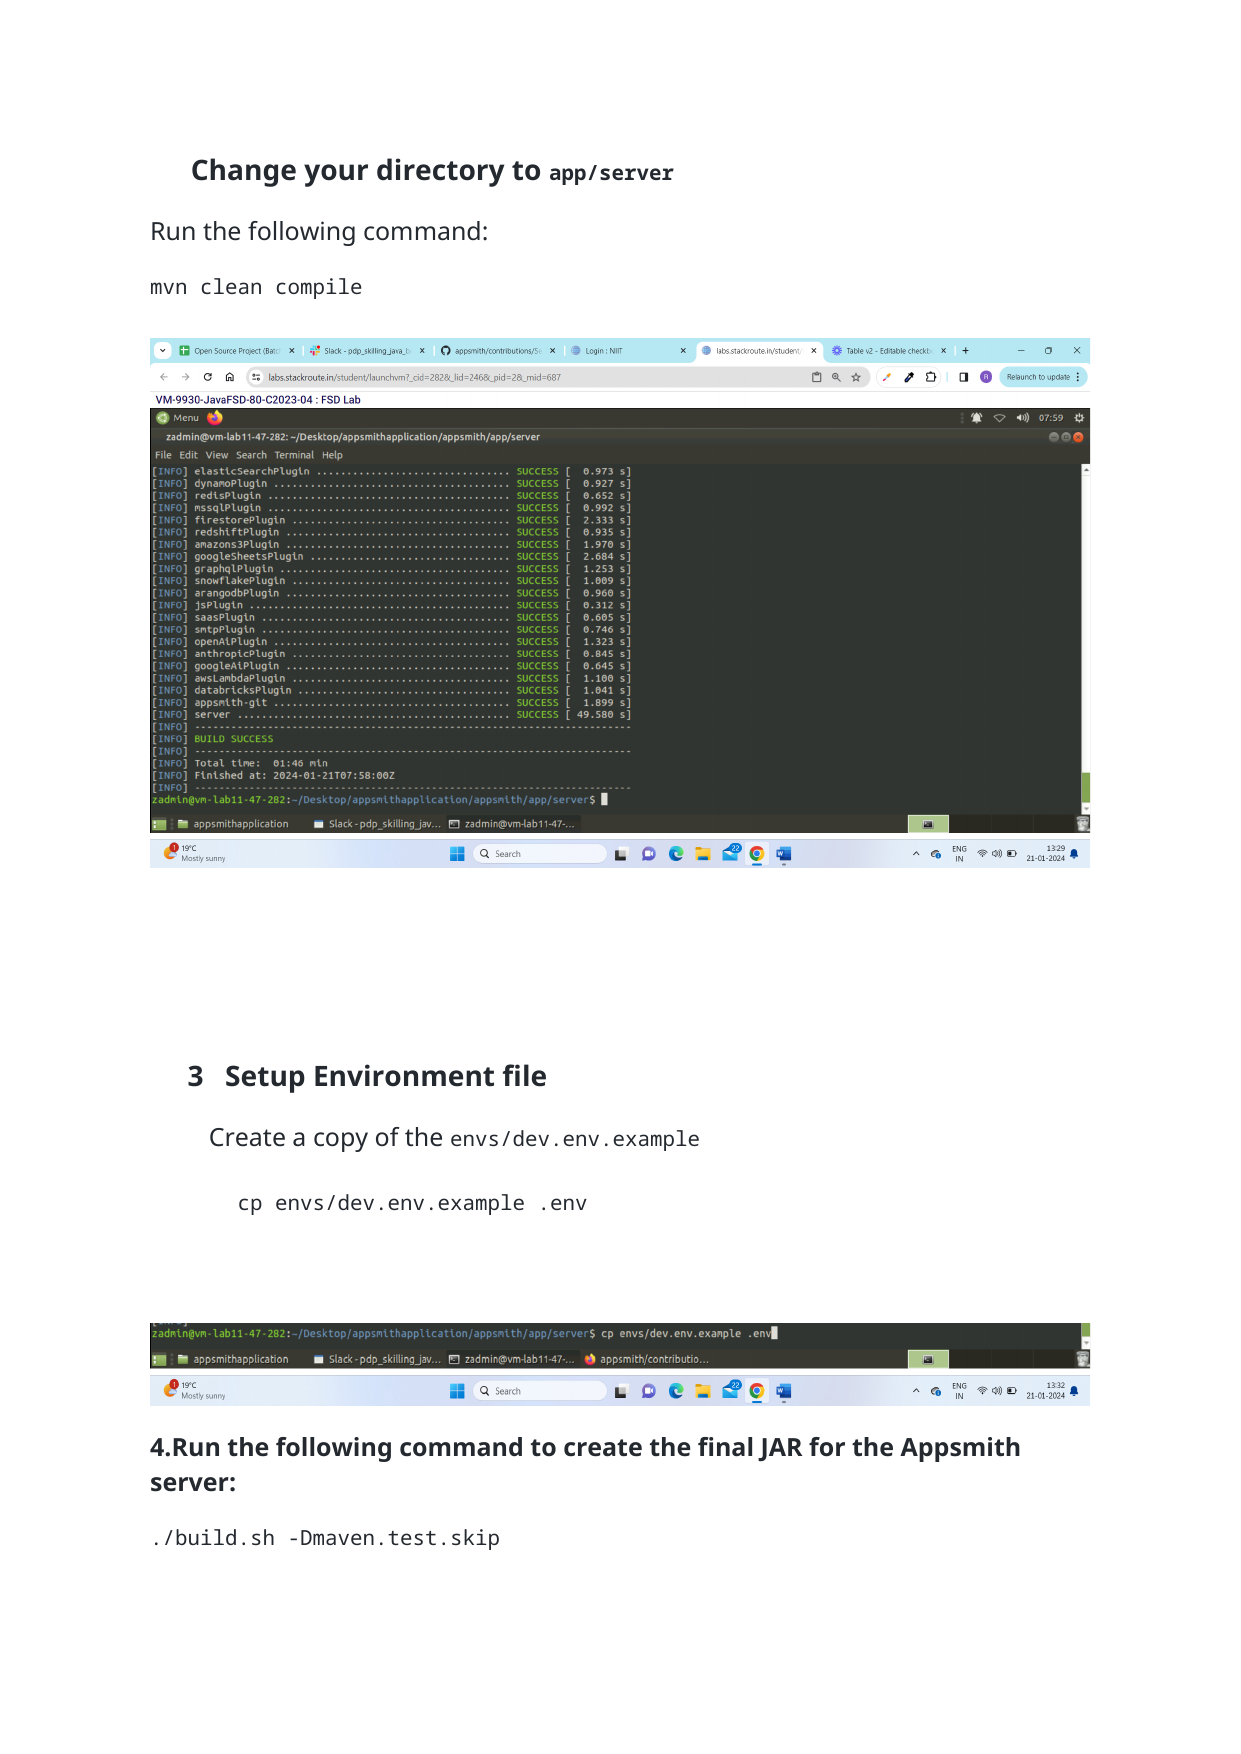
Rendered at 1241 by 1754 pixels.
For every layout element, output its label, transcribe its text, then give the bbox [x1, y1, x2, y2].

text ./build.sh -Dmaven.test.skip [150, 1523, 1090, 1552]
text 4.Run the following command to create the final JAR for the Appsmith server: [150, 1430, 1090, 1498]
picture [150, 338, 1091, 868]
text cp envs/dev.env.example .env [150, 1188, 1090, 1216]
subtitle Change your directory to app/server [150, 150, 1090, 188]
subtitle Setup Environment file [187, 1056, 1090, 1095]
text mvn clean compile [150, 272, 1090, 301]
text Run the following command: [150, 213, 1090, 247]
text Create a copy of the envs/dev.env.example [150, 1120, 1090, 1154]
